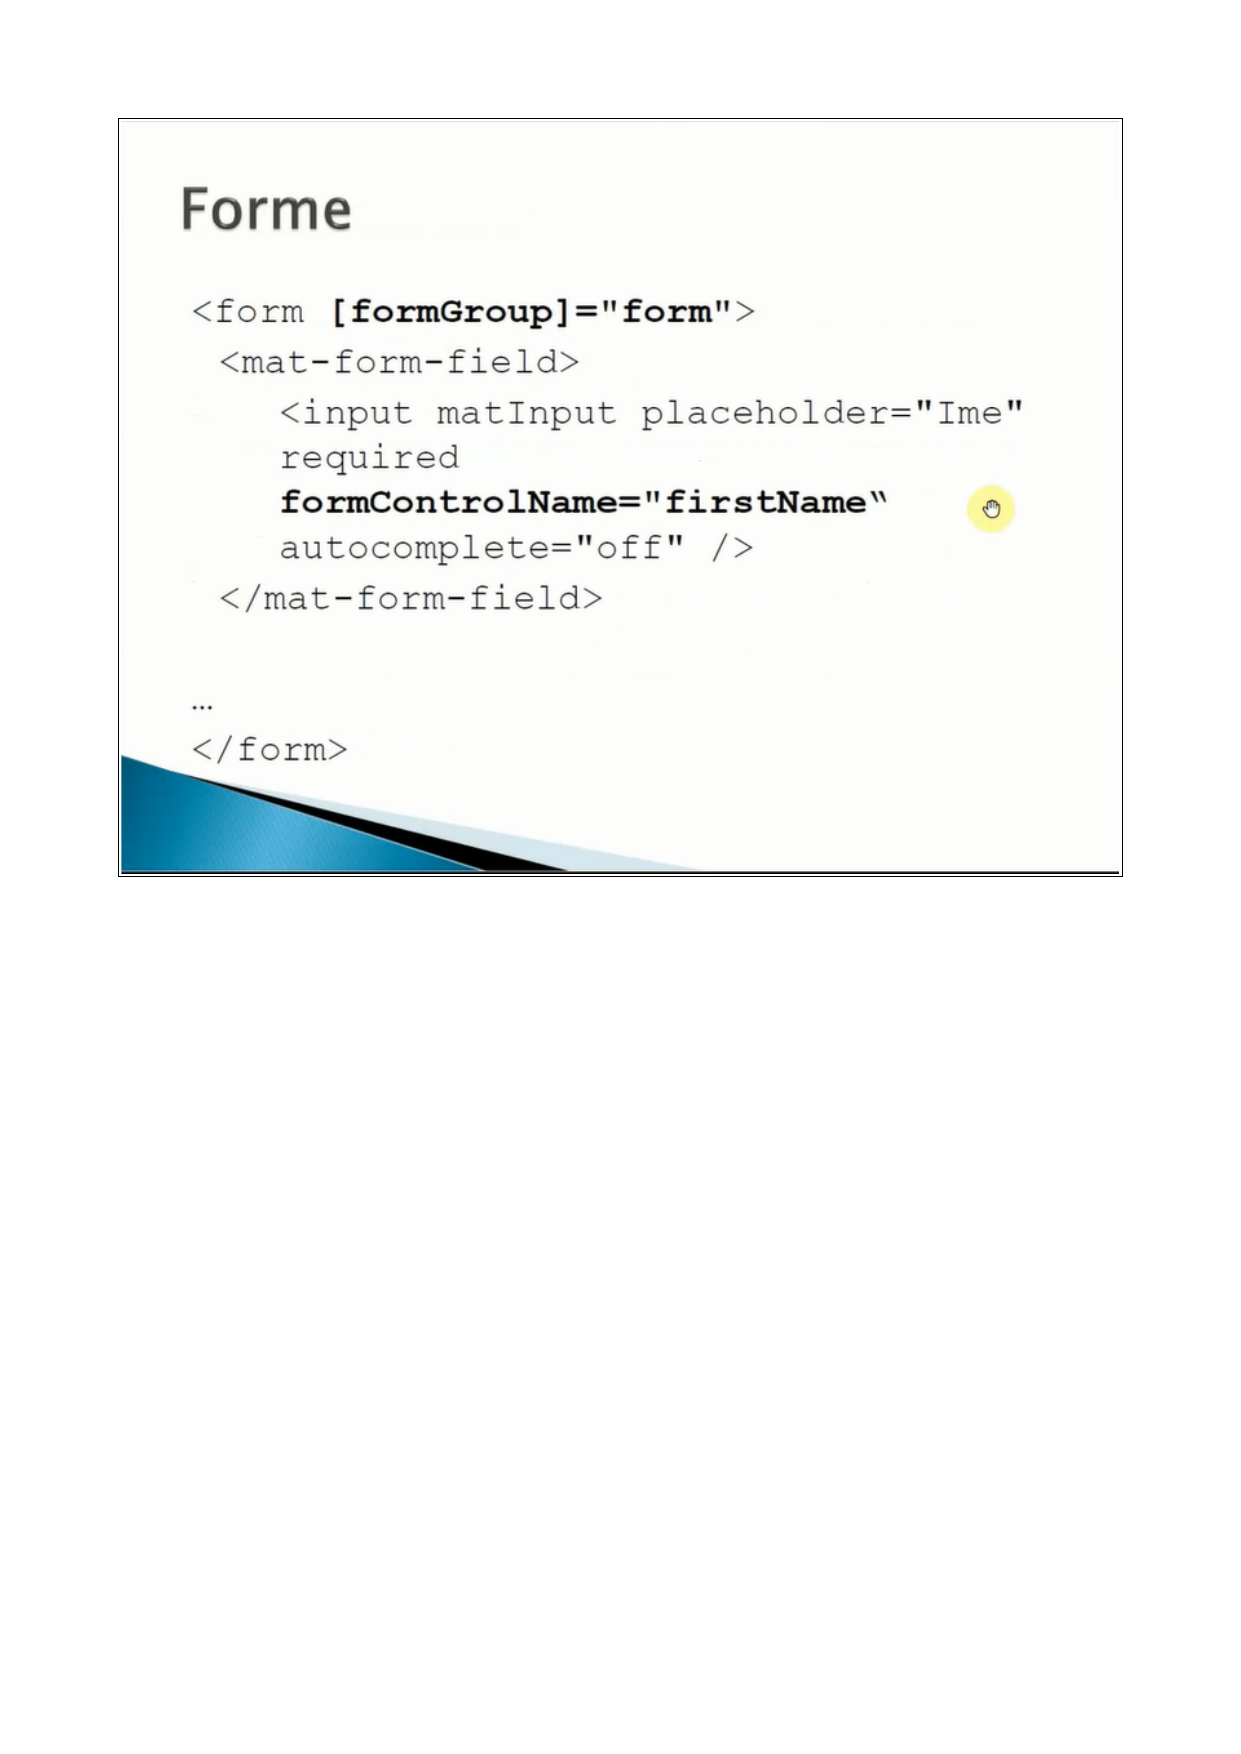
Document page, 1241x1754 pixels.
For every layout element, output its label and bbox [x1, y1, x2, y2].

picture [121, 121, 1119, 874]
